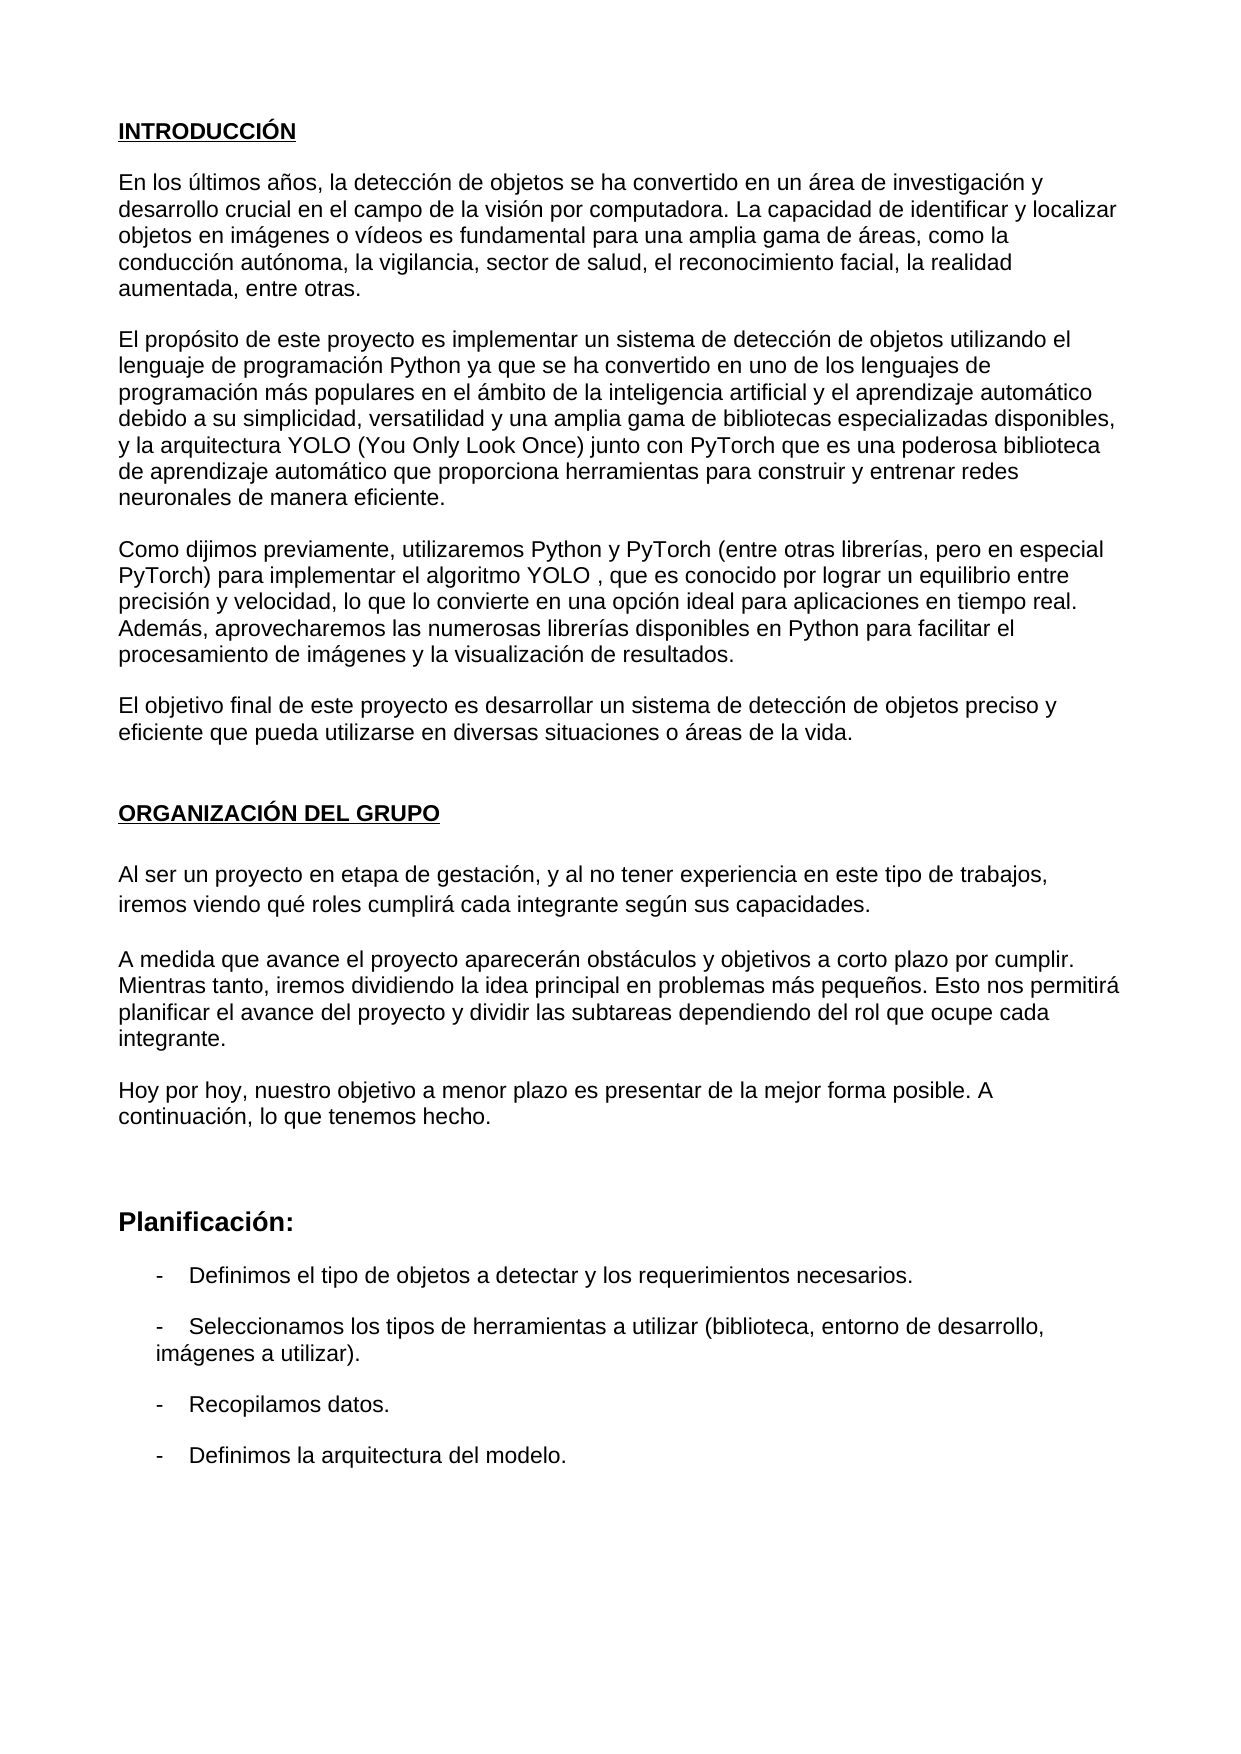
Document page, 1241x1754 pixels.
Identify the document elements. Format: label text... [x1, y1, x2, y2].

text En los últimos años, la detección de objetos se ha convertido en un área de investigación y desarrollo crucial en el campo de la visión por computadora. La capacidad de identificar y localizar objetos en imágenes o vídeos es fundamental para una amplia gama de áreas, como la conducción autónoma, la vigilancia, sector de salud, el reconocimiento facial, la realidad aumentada, entre otras. [118, 169, 1122, 301]
text Hoy por hoy, nuestro objetivo a menor plazo es presentar de la mejor forma posible. A continuación, lo que tenemos hecho. [118, 1077, 1122, 1129]
text Al ser un proyecto en etapa de gestación, y al no tener experiencia en este tipo de trabajos, iremos viendo qué roles cumplirá cada integrante según sus capacidades. [118, 861, 1122, 917]
text El objetivo final de este proyecto es desarrollar un sistema de detección de objetos preciso y eficiente que pueda utilizarse en diversas situaciones o áreas de la vida. [118, 692, 1122, 745]
text INTRODUCCIÓN [118, 118, 1122, 144]
text - Definimos el tipo de objetos a detectar y los requerimientos necesarios. [156, 1262, 1122, 1288]
text El propósito de este proyecto es implementar un sistema de detección de objetos utilizando el lenguaje de programación Python ya que se ha convertido en uno de los lenguajes de programación más populares en el ámbito de la inteligencia artificial y el aprendizaje automático debido a su simplicidad, versatilidad y una amplia gama de bibliotecas especializadas disponibles, y la arquitectura YOLO (You Only Look Once) junto con PyTorch que es una poderosa biblioteca de aprendizaje automático que proporciona herramientas para construir y entrenar redes neuronales de manera eficiente. [118, 326, 1122, 511]
text A medida que avance el proyecto aparecerán obstáculos y objetivos a corto plazo por cumplir. Mientras tanto, iremos dividiendo la idea principal en problemas más pequeños. Esto nos permitirá planificar el avance del proyecto y dividir las subtareas dependiendo del rol que ocupe cada integrante. [118, 946, 1122, 1052]
text Planificación: [118, 1206, 1122, 1237]
text - Recopilamos datos. [156, 1391, 1122, 1417]
text ORGANIZACIÓN DEL GRUPO [118, 800, 1122, 827]
text - Seleccionamos los tipos de herramientas a utilizar (biblioteca, entorno de desarrollo, imágenes a utilizar). [156, 1313, 1122, 1366]
text - Definimos la arquitectura del modelo. [156, 1442, 1122, 1469]
text Como dijimos previamente, utilizaremos Python y PyTorch (entre otras librerías, pero en especial PyTorch) para implementar el algoritmo YOLO , que es conocido por lograr un equilibrio entre precisión y velocidad, lo que lo convierte en una opción ideal para aplicaciones en tiempo real. Además, aprovecharemos las numerosas librerías disponibles en Python para facilitar el procesamiento de imágenes y la visualización de resultados. [118, 536, 1122, 667]
